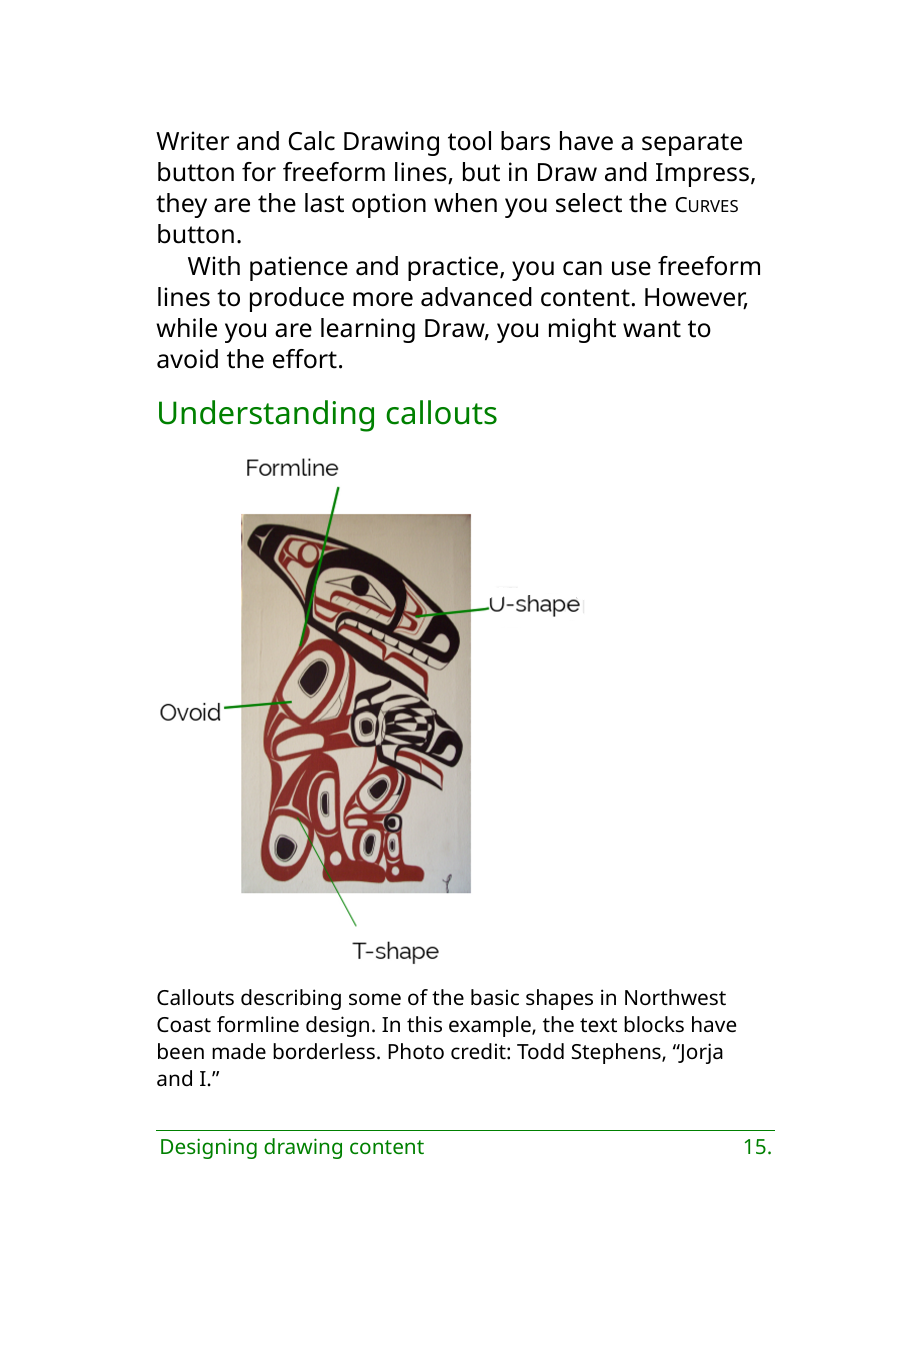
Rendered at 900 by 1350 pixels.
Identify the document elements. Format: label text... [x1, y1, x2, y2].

text Writer and Calc Drawing tool bars have a separate button for freeform lines, but in Draw and Impress, they are the last option when you select the Curves button. [156, 125, 775, 250]
text With patience and practice, you can use freeform lines to produce more advanced content. However, while you are learning Draw, you might want to avoid the effort. [156, 250, 775, 375]
picture [156, 448, 585, 974]
table_header [156, 449, 775, 976]
subtitle Understanding callouts [156, 391, 775, 433]
table_cell Callouts describing some of the basic shapes in Northwest Coast formline design. In this example, the text blocks have been made borderless. Photo credit: Todd Stephens, “Jorja and I.” [156, 976, 775, 1092]
